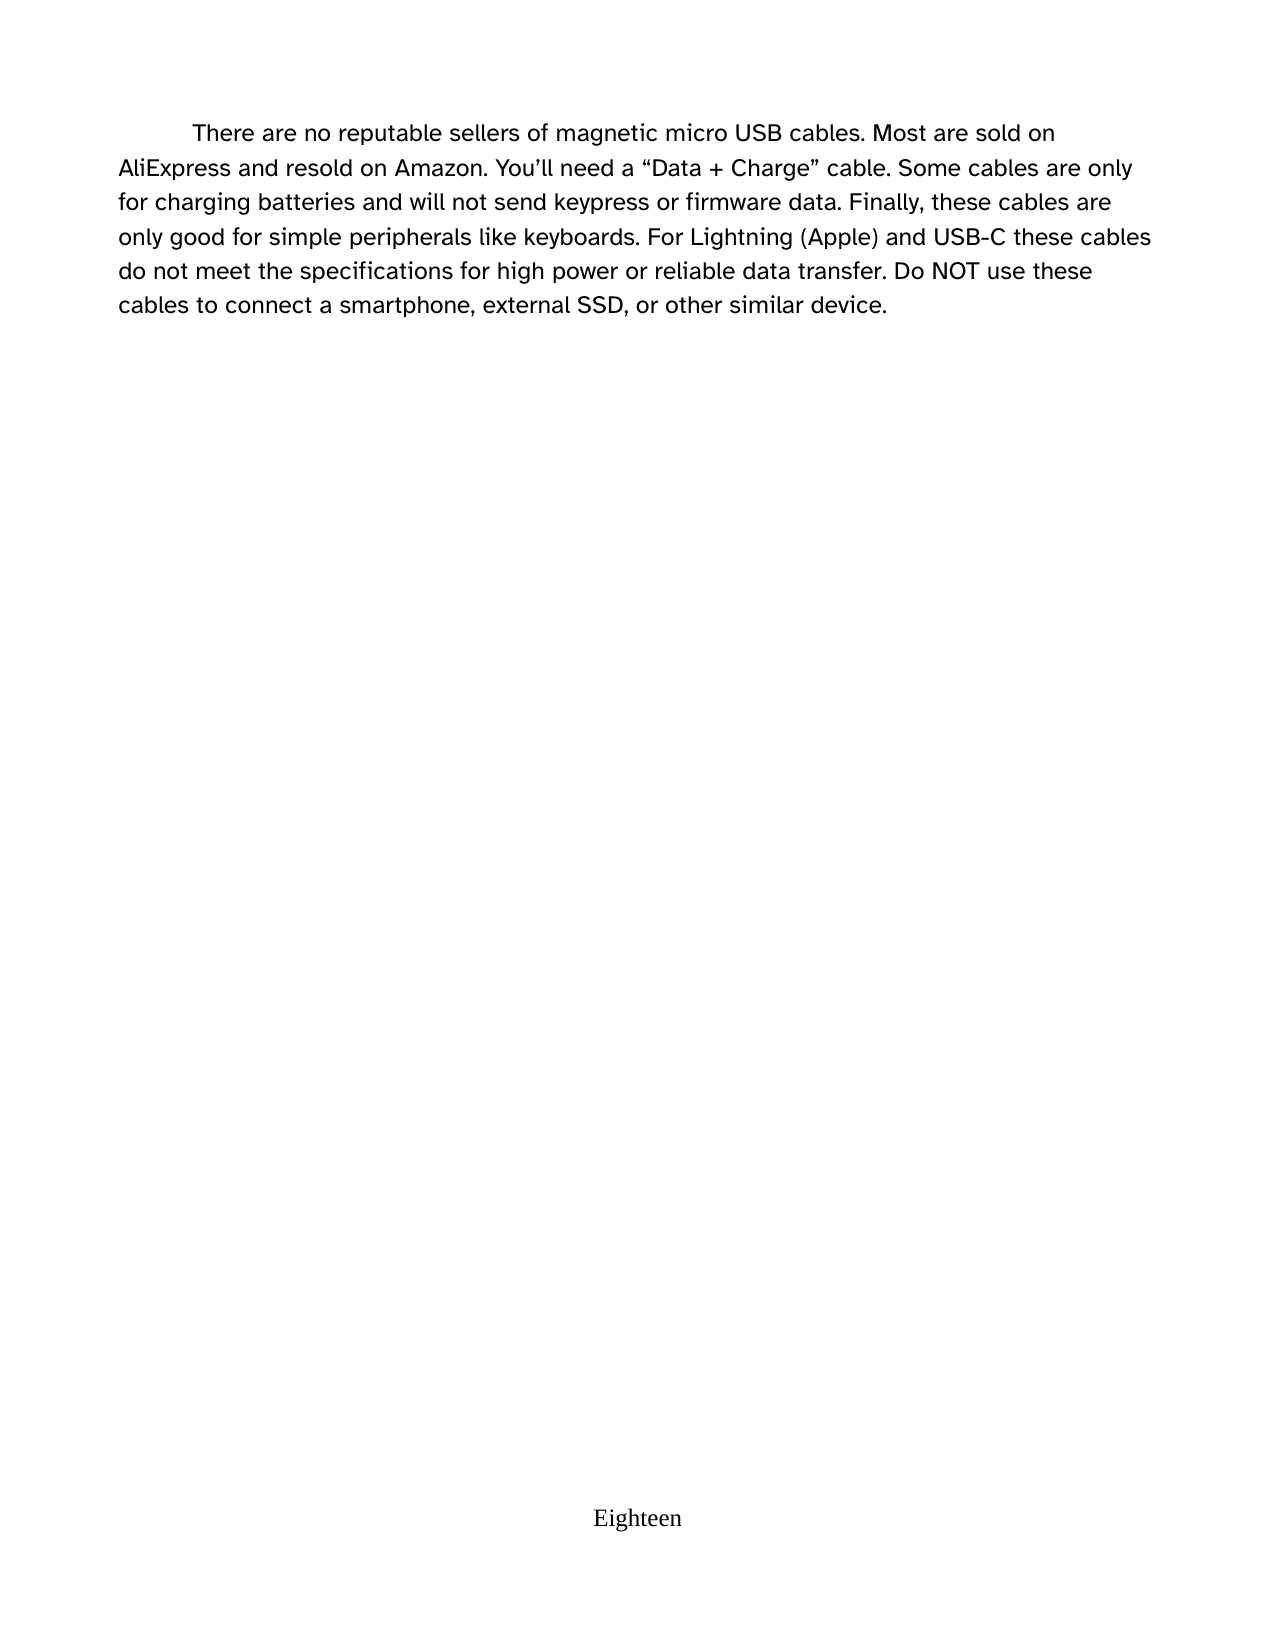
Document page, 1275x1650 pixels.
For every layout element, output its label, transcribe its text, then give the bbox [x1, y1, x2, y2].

text There are no reputable sellers of magnetic micro USB cables. Most are sold on AliExpress and resold on Amazon. You’ll need a “Data + Charge” cable. Some cables are only for charging batteries and will not send keypress or firmware data. Finally, these cables are only good for simple peripherals like keyboards. For Lightning (Apple) and USB-C these cables do not meet the specifications for high power or reliable data transfer. Do NOT use these cables to connect a smartphone, external SSD, or other similar device. [118, 118, 1157, 320]
